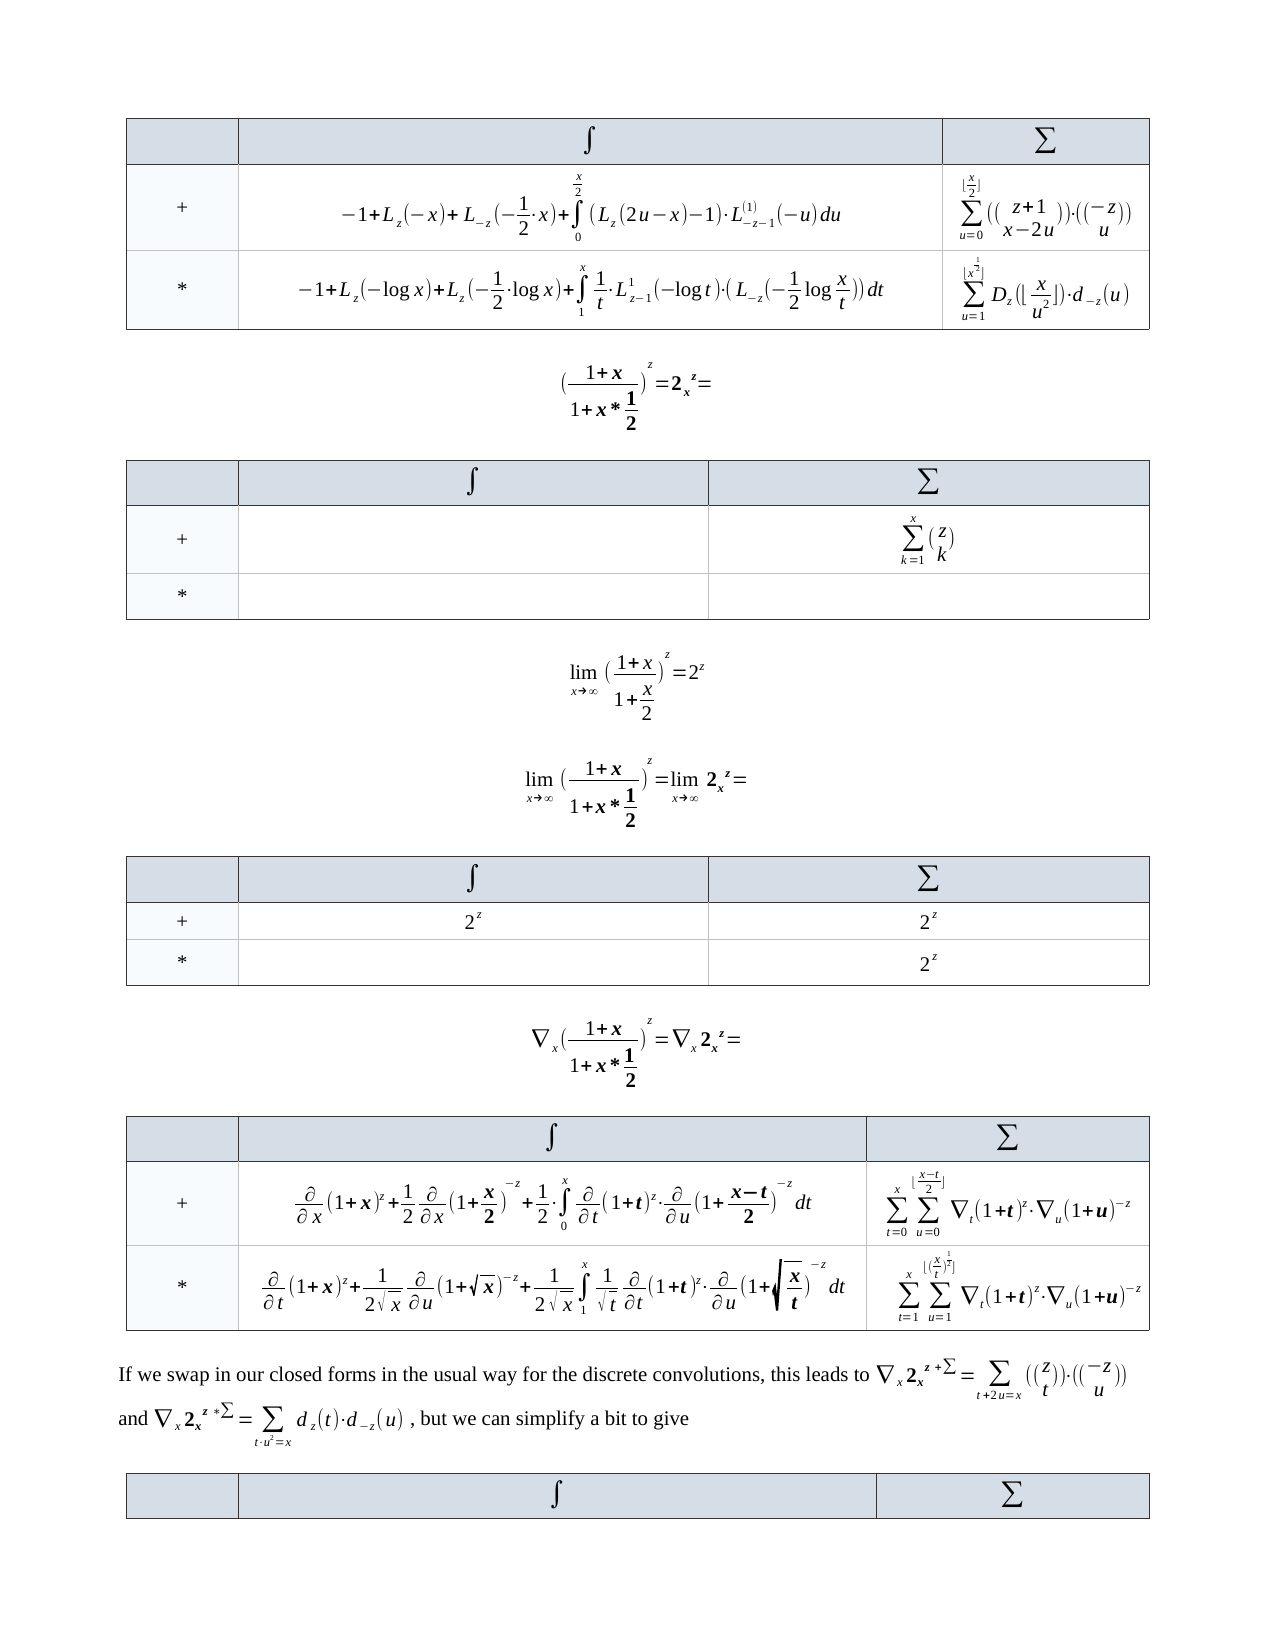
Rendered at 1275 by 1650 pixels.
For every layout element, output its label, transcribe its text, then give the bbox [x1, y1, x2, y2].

table_header [239, 1117, 866, 1161]
table_cell [709, 940, 1149, 985]
table_header [709, 461, 1149, 505]
table_cell * [127, 251, 238, 329]
table_header [127, 461, 238, 505]
table_cell * [127, 574, 238, 619]
table_header [127, 857, 238, 902]
table_header [127, 1474, 238, 1518]
table_header [877, 1474, 1149, 1518]
table_cell [709, 574, 1149, 619]
table_cell [867, 1162, 1149, 1245]
table_cell [867, 1246, 1149, 1330]
table_cell [709, 903, 1149, 939]
table_cell [239, 574, 708, 619]
table_cell [239, 506, 708, 573]
table_cell [943, 165, 1149, 250]
text If we swap in our closed forms in the usual way for the discrete convolutions, this leads toand, but we can simplify a bit to give [118, 1354, 1157, 1449]
table_cell [239, 1162, 866, 1245]
table_header [239, 857, 708, 902]
table_header [127, 119, 238, 164]
table_cell [239, 1246, 866, 1330]
table_cell + [127, 506, 238, 573]
table_cell * [127, 1246, 238, 1330]
table_header [867, 1117, 1149, 1161]
table_cell [239, 940, 708, 985]
table_header [239, 1474, 876, 1518]
table_header [127, 1117, 238, 1161]
table_cell [239, 251, 942, 329]
table_cell + [127, 165, 238, 250]
table_header [239, 119, 942, 164]
table_cell + [127, 903, 238, 939]
table_header [709, 857, 1149, 902]
table_cell [709, 506, 1149, 573]
table_cell * [127, 940, 238, 985]
table_header [943, 119, 1149, 164]
table_cell [943, 251, 1149, 329]
table_cell [239, 165, 942, 250]
table_cell + [127, 1162, 238, 1245]
table_header [239, 461, 708, 505]
table_cell [239, 903, 708, 939]
